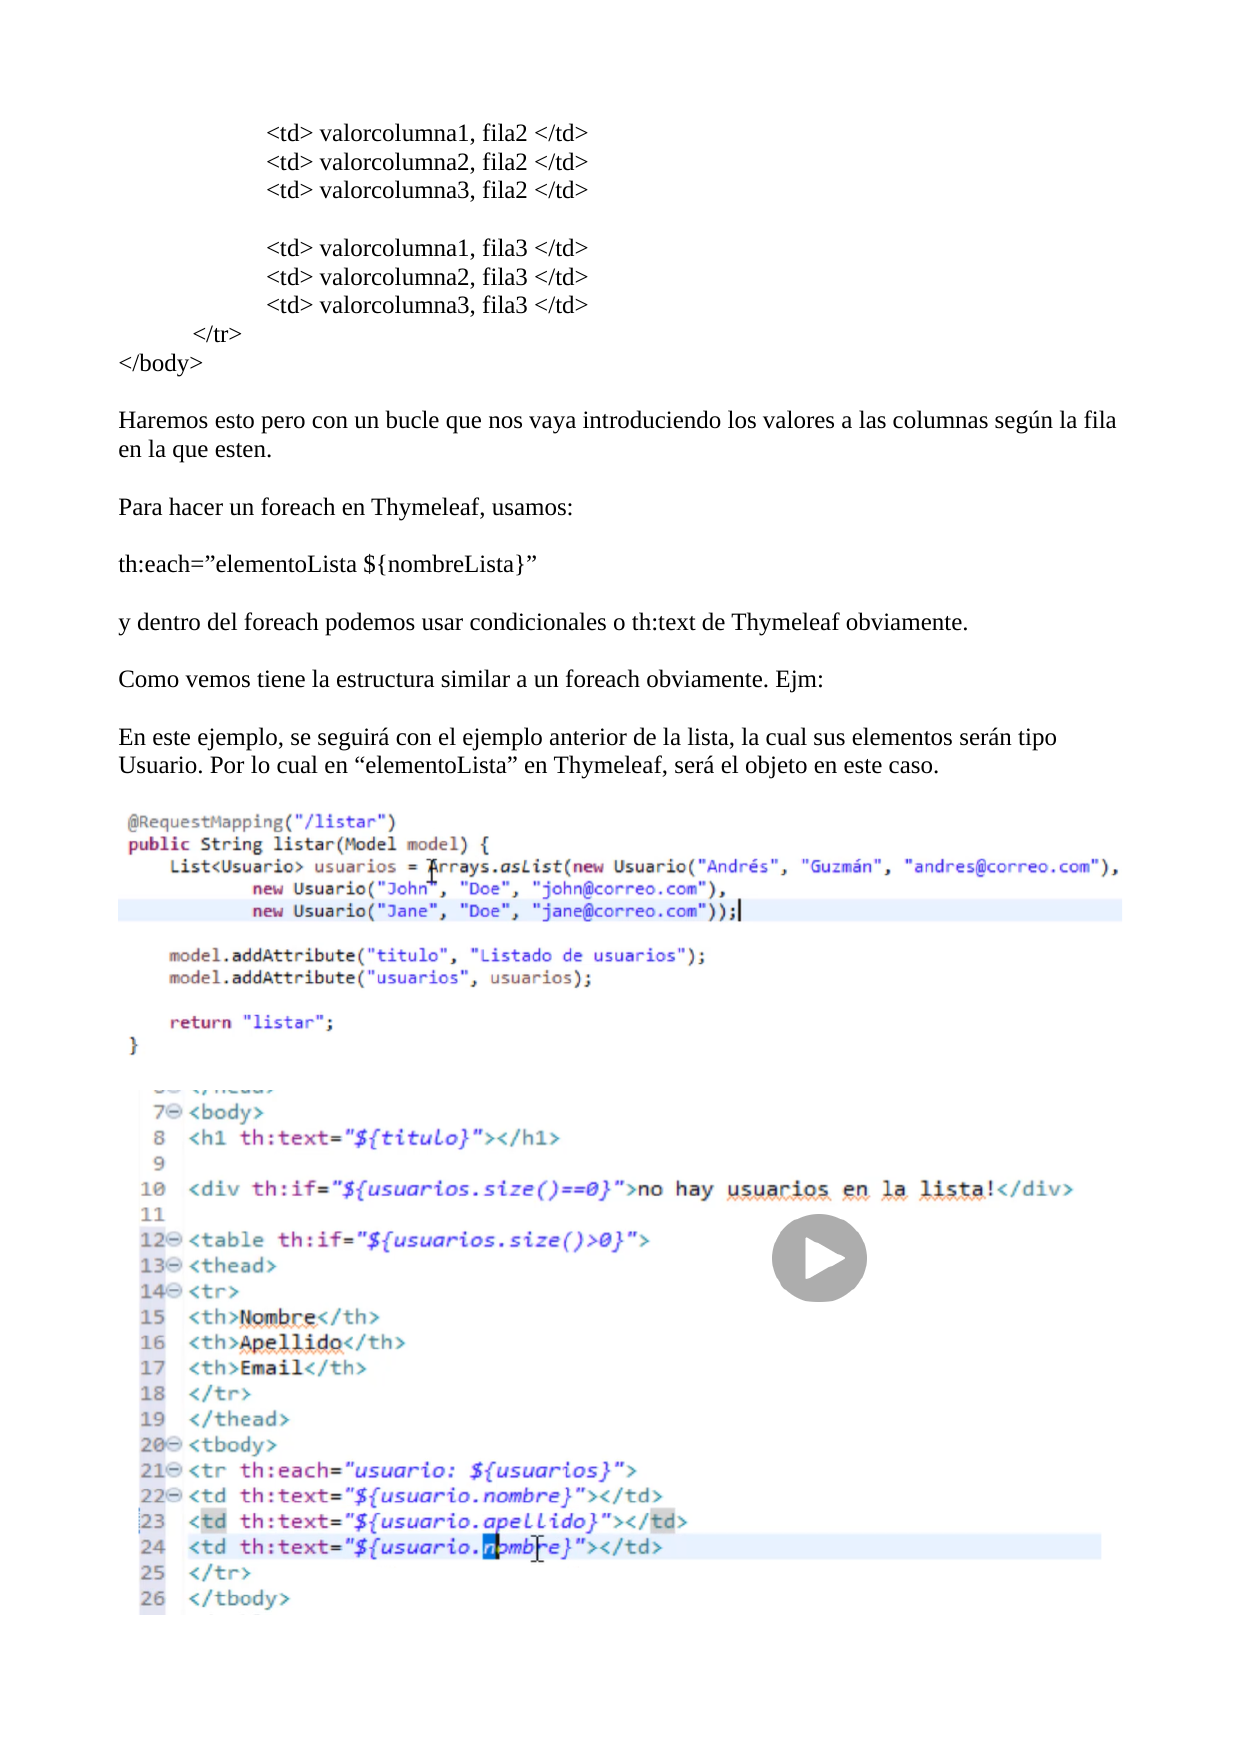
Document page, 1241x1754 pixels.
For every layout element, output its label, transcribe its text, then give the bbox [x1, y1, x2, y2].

text <td> valorcolumna1, fila2 </td> [118, 118, 1122, 147]
text y dentro del foreach podemos usar condicionales o th:text de Thymeleaf obviamente. [118, 607, 1122, 636]
text Como vemos tiene la estructura similar a un foreach obviamente. Ejm: [118, 664, 1122, 693]
text <td> valorcolumna3, fila2 </td> [118, 176, 1122, 204]
text <td> valorcolumna1, fila3 </td> [118, 233, 1122, 262]
text </tr> [118, 319, 1122, 348]
text <td> valorcolumna2, fila2 </td> [118, 147, 1122, 176]
text Haremos esto pero con un bucle que nos vaya introduciendo los valores a las columnas según la fila en la que esten. [118, 406, 1122, 463]
text th:each=”elementoLista ${nombreLista}” [118, 549, 1122, 578]
text En este ejemplo, se seguirá con el ejemplo anterior de la lista, la cual sus elementos serán tipo Usuario. Por lo cual en “elementoLista” en Thymeleaf, será el objeto en este caso. [118, 722, 1122, 779]
text </body> [118, 348, 1122, 377]
text <td> valorcolumna2, fila3 </td> [118, 262, 1122, 291]
text Para hacer un foreach en Thymeleaf, usamos: [118, 492, 1122, 521]
text <td> valorcolumna3, fila3 </td> [118, 291, 1122, 319]
